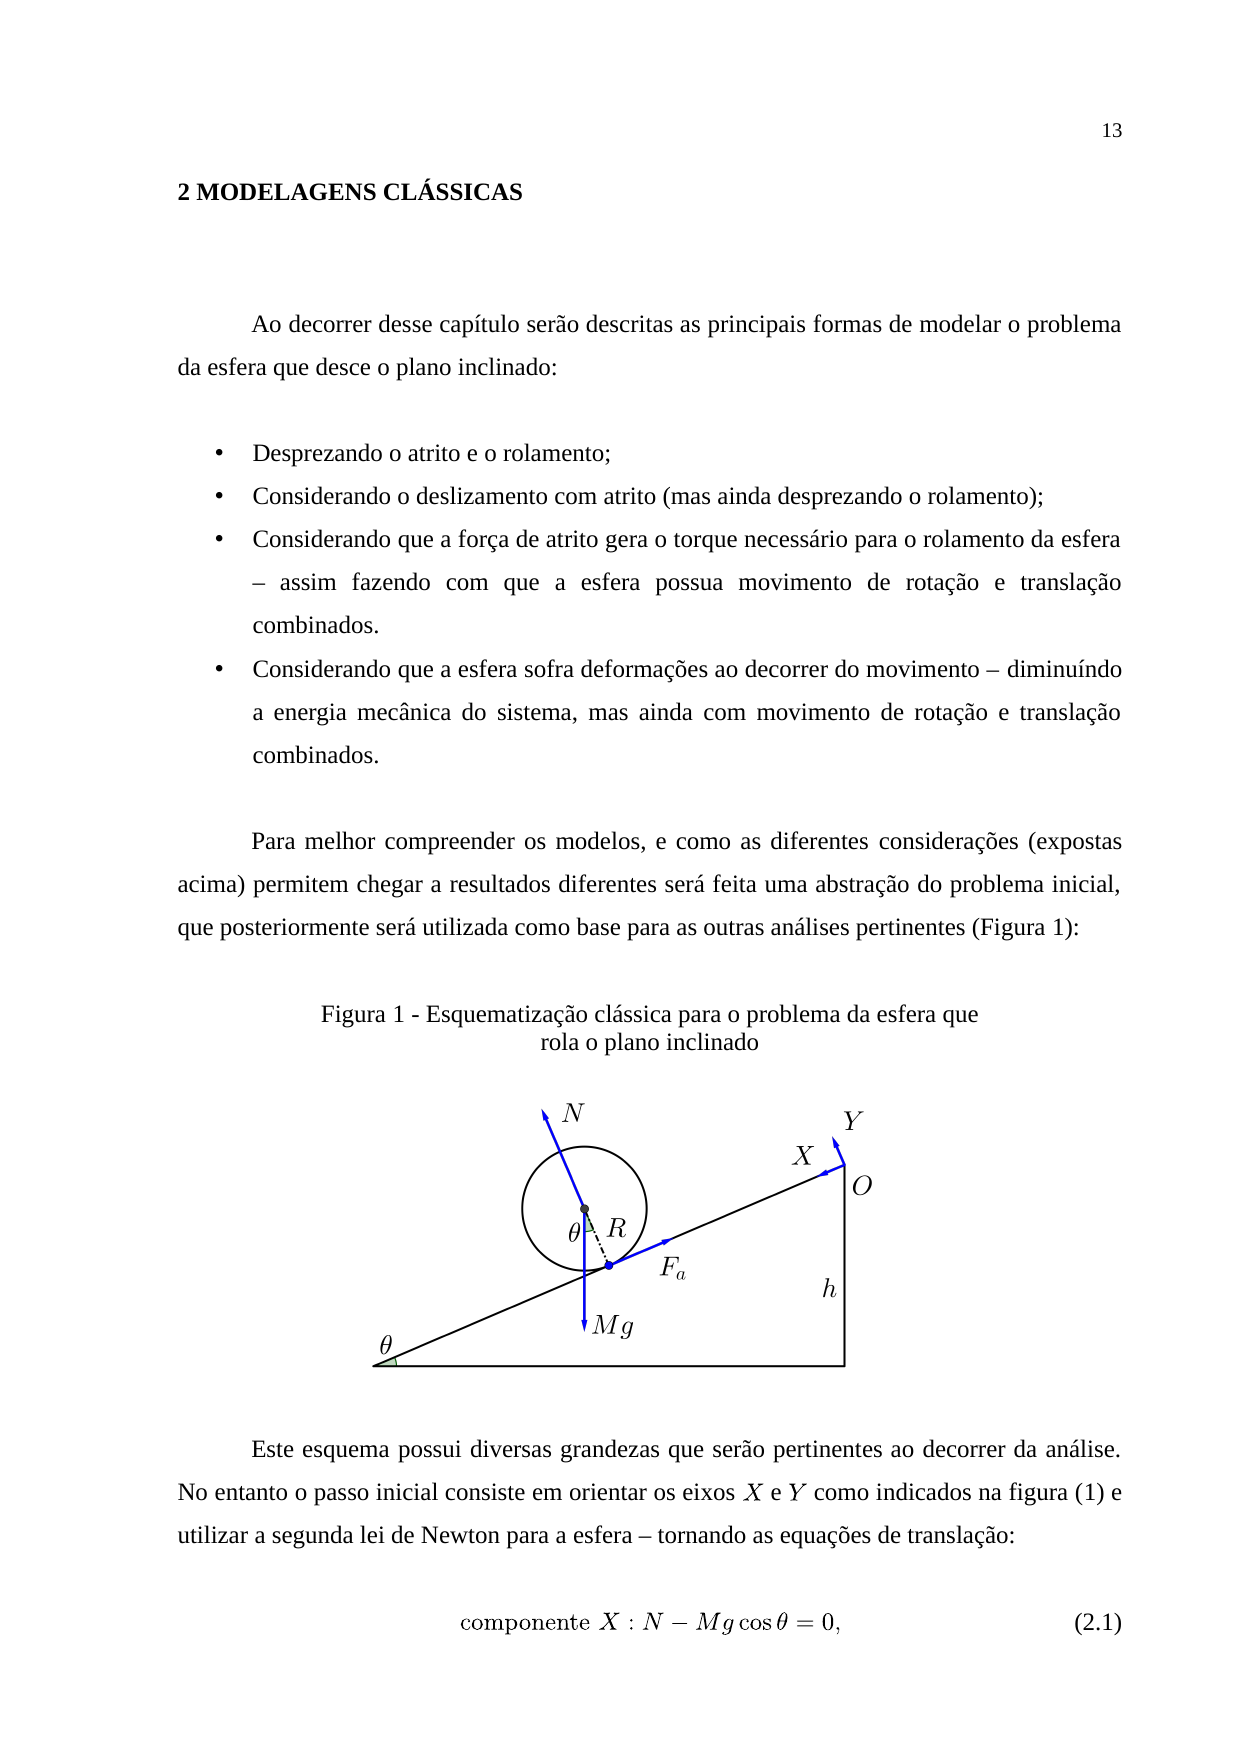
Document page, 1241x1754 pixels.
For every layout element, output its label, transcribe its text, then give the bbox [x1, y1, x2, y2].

list Desprezando o atrito e o rolamento; [215, 438, 1122, 467]
list Considerando que a força de atrito gera o torque necessário para o rolamento da esfera – assim fazendo com que a esfera possua movimento de rotação e translação combinados. [215, 524, 1122, 639]
text Este esquema possui diversas grandezas que serão pertinentes ao decorrer da análise. No entanto o passo inicial consiste em orientar os eixos e como indicados na figura (1) e utilizar a segunda lei de Newton para a esfera – tornando as equações de translação: [177, 1434, 1122, 1549]
picture [318, 1056, 981, 1391]
list Considerando que a esfera sofra deformações ao decorrer do movimento – diminuíndo a energia mecânica do sistema, mas ainda com movimento de rotação e translação combinados. [215, 654, 1122, 769]
subtitle Modelagens Clássicas [177, 177, 1122, 206]
text Ao decorrer desse capítulo serão descritas as principais formas de modelar o problema da esfera que desce o plano inclinado: [177, 309, 1122, 381]
list Considerando o deslizamento com atrito (mas ainda desprezando o rolamento); [215, 481, 1122, 510]
text Para melhor compreender os modelos, e como as diferentes considerações (expostas acima) permitem chegar a resultados diferentes será feita uma abstração do problema inicial, que posteriormente será utilizada como base para as outras análises pertinentes (Figura 1): [177, 826, 1122, 941]
text Figura 1 - Esquematização clássica para o problema da esfera que rola o plano inclinado [319, 999, 980, 1056]
text (2.1) [177, 1607, 1122, 1635]
